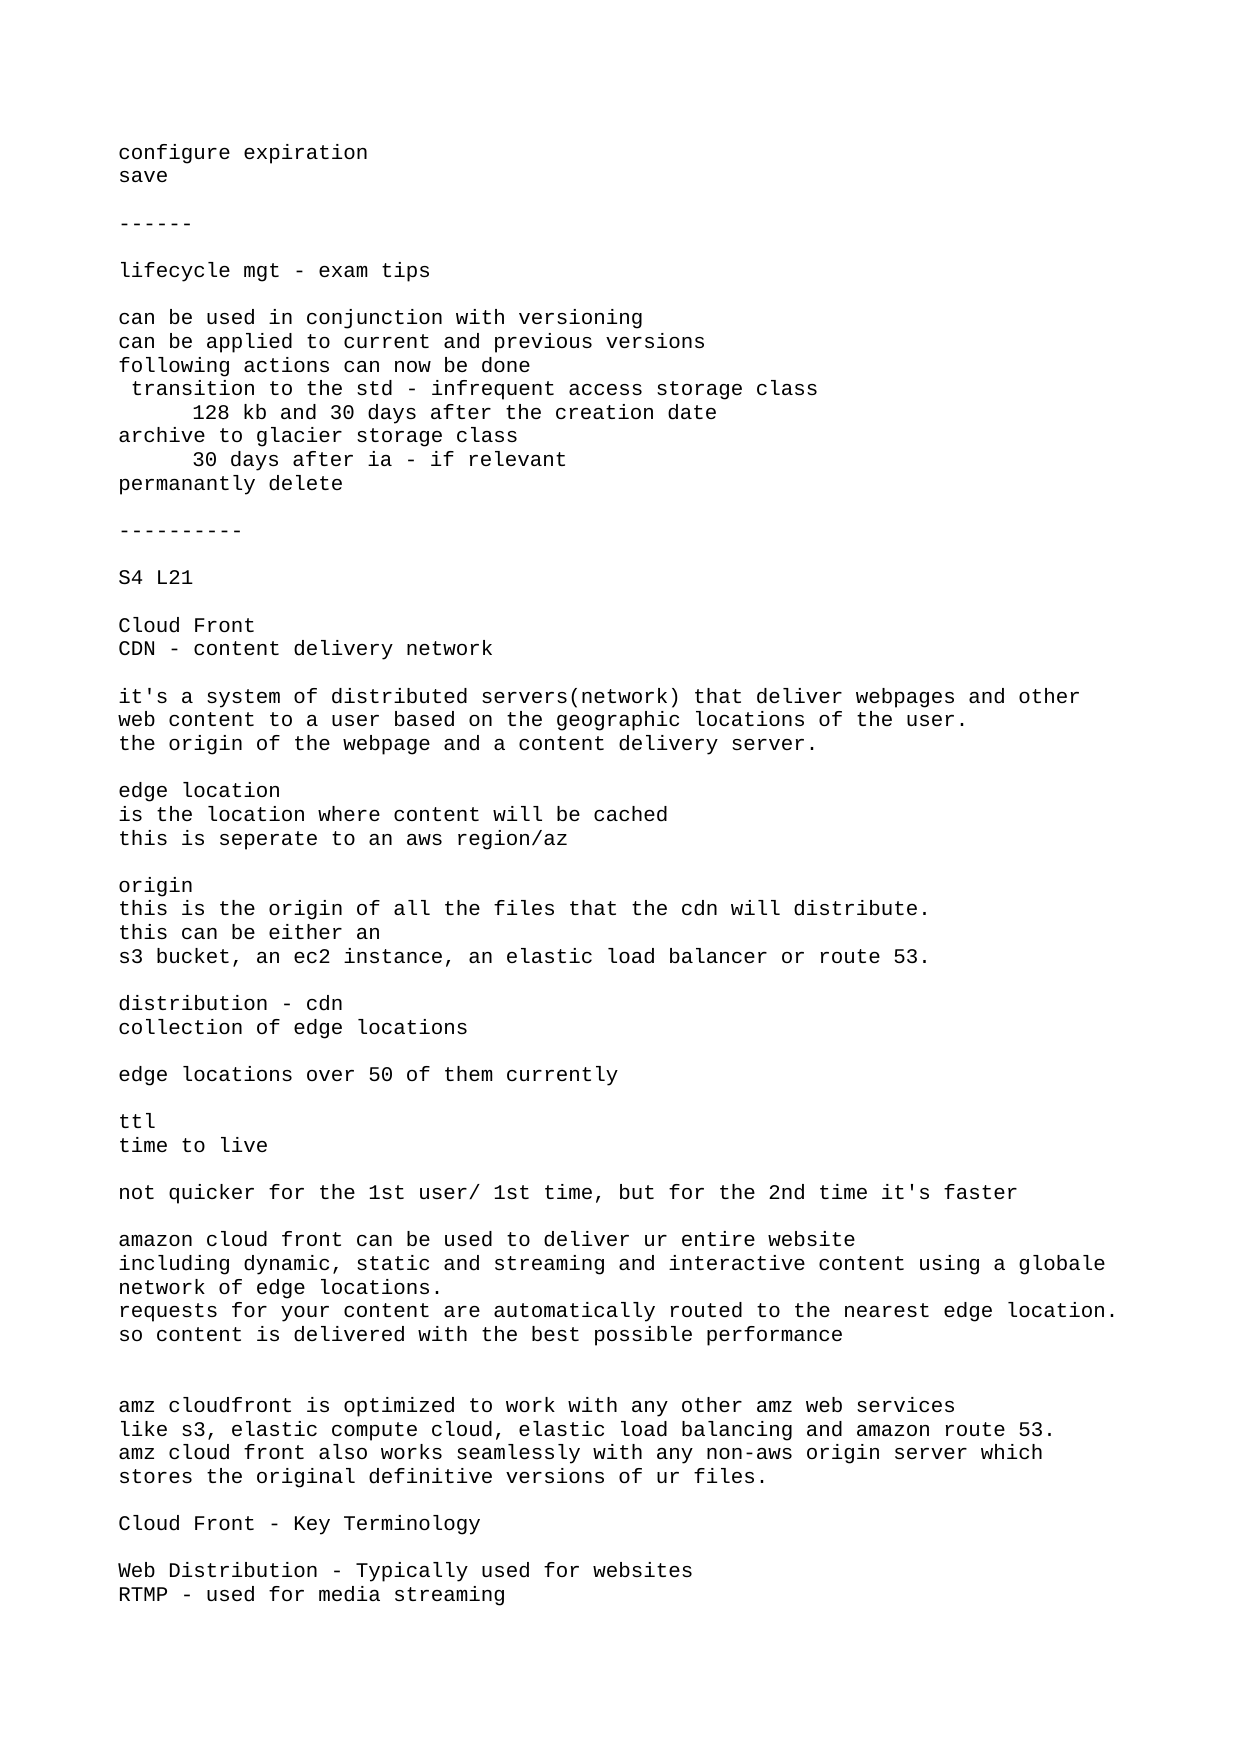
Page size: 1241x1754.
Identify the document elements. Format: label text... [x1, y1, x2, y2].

text configure expiration [118, 142, 1122, 165]
text distribution - cdn [118, 993, 1122, 1017]
text is the location where content will be cached [118, 804, 1122, 827]
text RTMP - used for media streaming [118, 1584, 1122, 1608]
text can be applied to current and previous versions [118, 331, 1122, 354]
text Cloud Front [118, 615, 1122, 638]
text origin [118, 875, 1122, 898]
text the origin of the webpage and a content delivery server. [118, 733, 1122, 757]
text Cloud Front - Key Terminology [118, 1513, 1122, 1537]
text s3 bucket, an ec2 instance, an elastic load balancer or route 53. [118, 946, 1122, 969]
text ttl [118, 1111, 1122, 1135]
text Web Distribution - Typically used for websites [118, 1561, 1122, 1584]
text this is seperate to an aws region/az [118, 827, 1122, 851]
text amz cloudfront is optimized to work with any other amz web services [118, 1395, 1122, 1419]
text requests for your content are automatically routed to the nearest edge location. [118, 1300, 1122, 1324]
text archive to glacier storage class [118, 426, 1122, 449]
text save [118, 165, 1122, 189]
text this is the origin of all the files that the cdn will distribute. [118, 898, 1122, 922]
text including dynamic, static and streaming and interactive content using a globale network of edge locations. [118, 1253, 1122, 1300]
text this can be either an [118, 922, 1122, 946]
text can be used in conjunction with versioning [118, 307, 1122, 331]
text amz cloud front also works seamlessly with any non-aws origin server which stores the original definitive versions of ur files. [118, 1442, 1122, 1489]
text lifecycle mgt - exam tips [118, 260, 1122, 284]
text edge location [118, 780, 1122, 804]
text it's a system of distributed servers(network) that deliver webpages and other web content to a user based on the geographic locations of the user. [118, 686, 1122, 733]
text like s3, elastic compute cloud, elastic load balancing and amazon route 53. [118, 1419, 1122, 1442]
text amazon cloud front can be used to deliver ur entire website [118, 1229, 1122, 1253]
text 30 days after ia - if relevant [118, 449, 1122, 473]
text ---------- [118, 520, 1122, 544]
text transition to the std - infrequent access storage class [118, 378, 1122, 402]
text following actions can now be done [118, 354, 1122, 378]
text so content is delivered with the best possible performance [118, 1324, 1122, 1348]
text not quicker for the 1st user/ 1st time, but for the 2nd time it's faster [118, 1182, 1122, 1206]
text collection of edge locations [118, 1017, 1122, 1040]
text 128 kb and 30 days after the creation date [118, 402, 1122, 426]
text ------ [118, 213, 1122, 236]
text CDN - content delivery network [118, 638, 1122, 662]
text edge locations over 50 of them currently [118, 1064, 1122, 1088]
text S4 L21 [118, 567, 1122, 591]
text permanantly delete [118, 473, 1122, 496]
text time to live [118, 1135, 1122, 1158]
